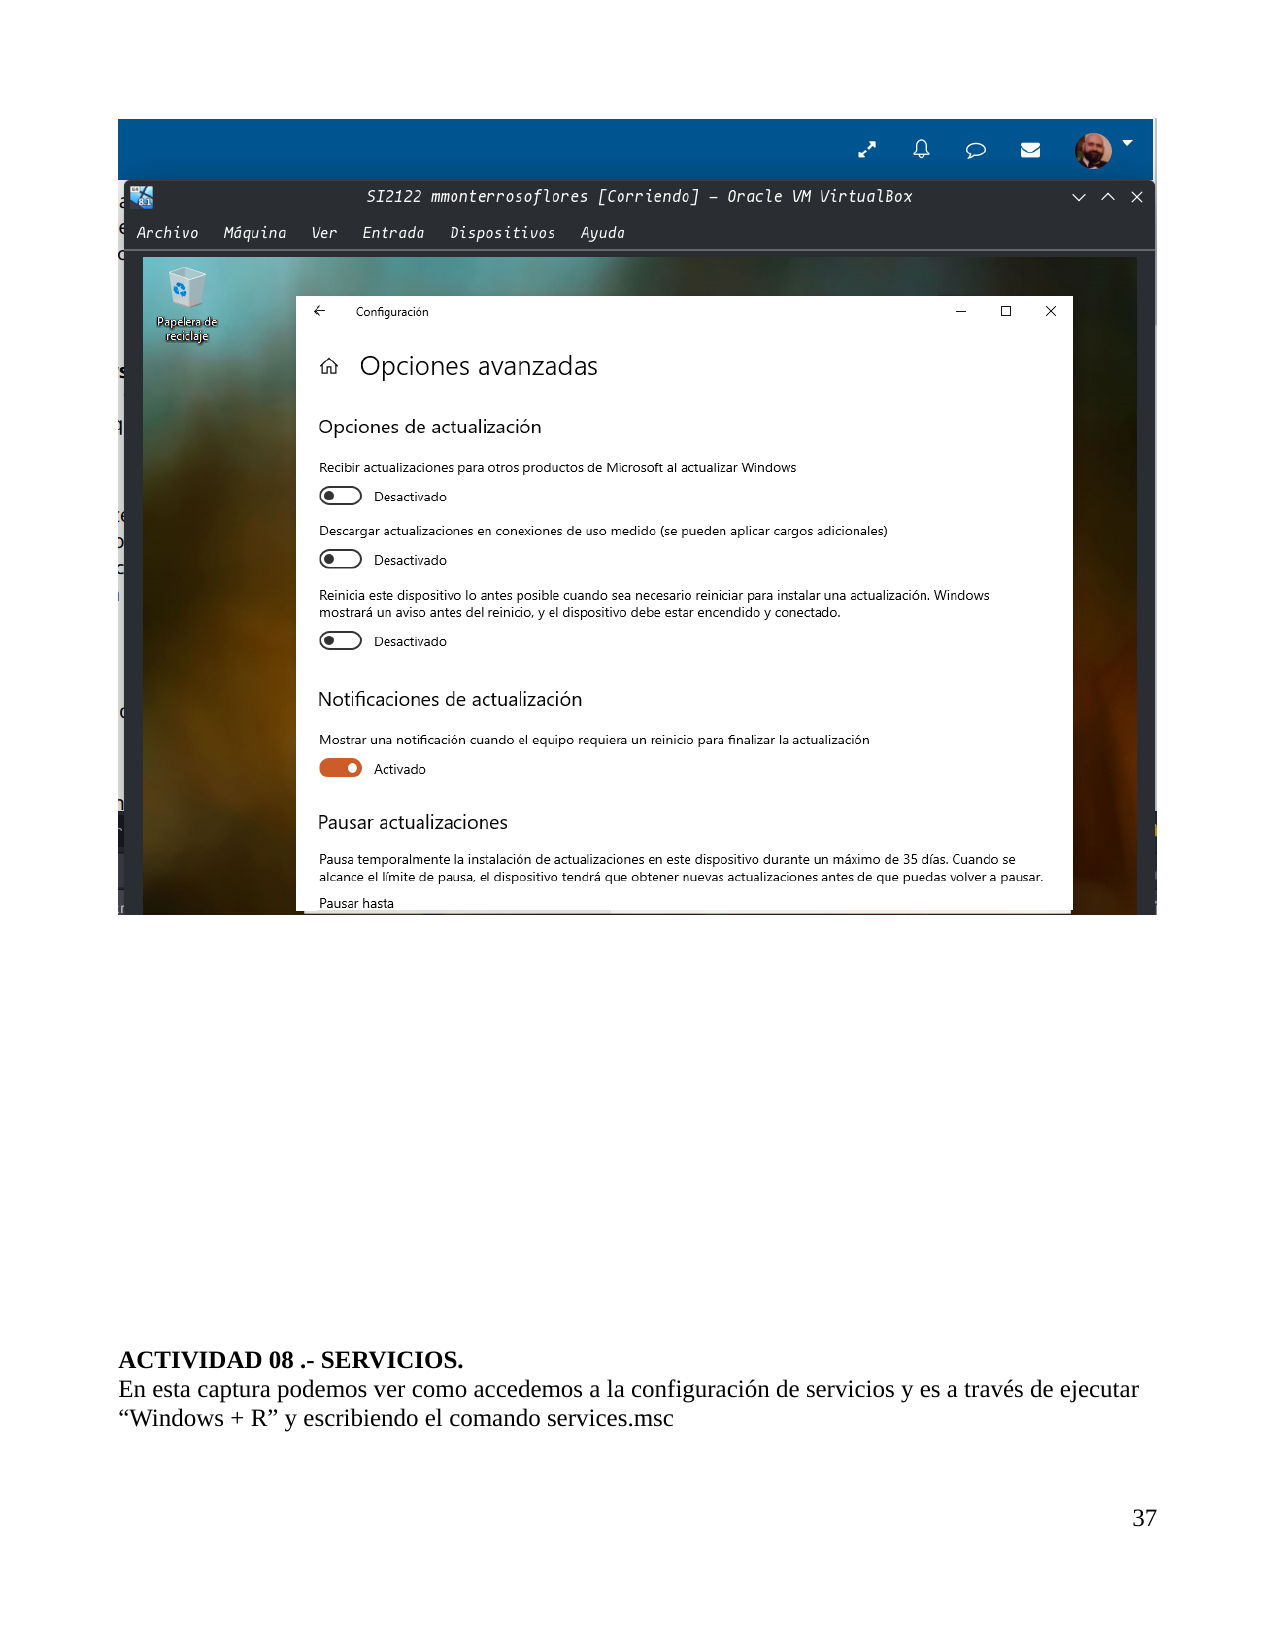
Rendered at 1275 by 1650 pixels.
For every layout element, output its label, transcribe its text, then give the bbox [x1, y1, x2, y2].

table_header [118, 915, 1157, 943]
picture [118, 118, 1157, 915]
text ACTIVIDAD 08 .- SERVICIOS. [118, 1345, 1157, 1374]
text En esta captura podemos ver como accedemos a la configuración de servicios y es a través de ejecutar “Windows + R” y escribiendo el comando services.msc [118, 1374, 1157, 1432]
